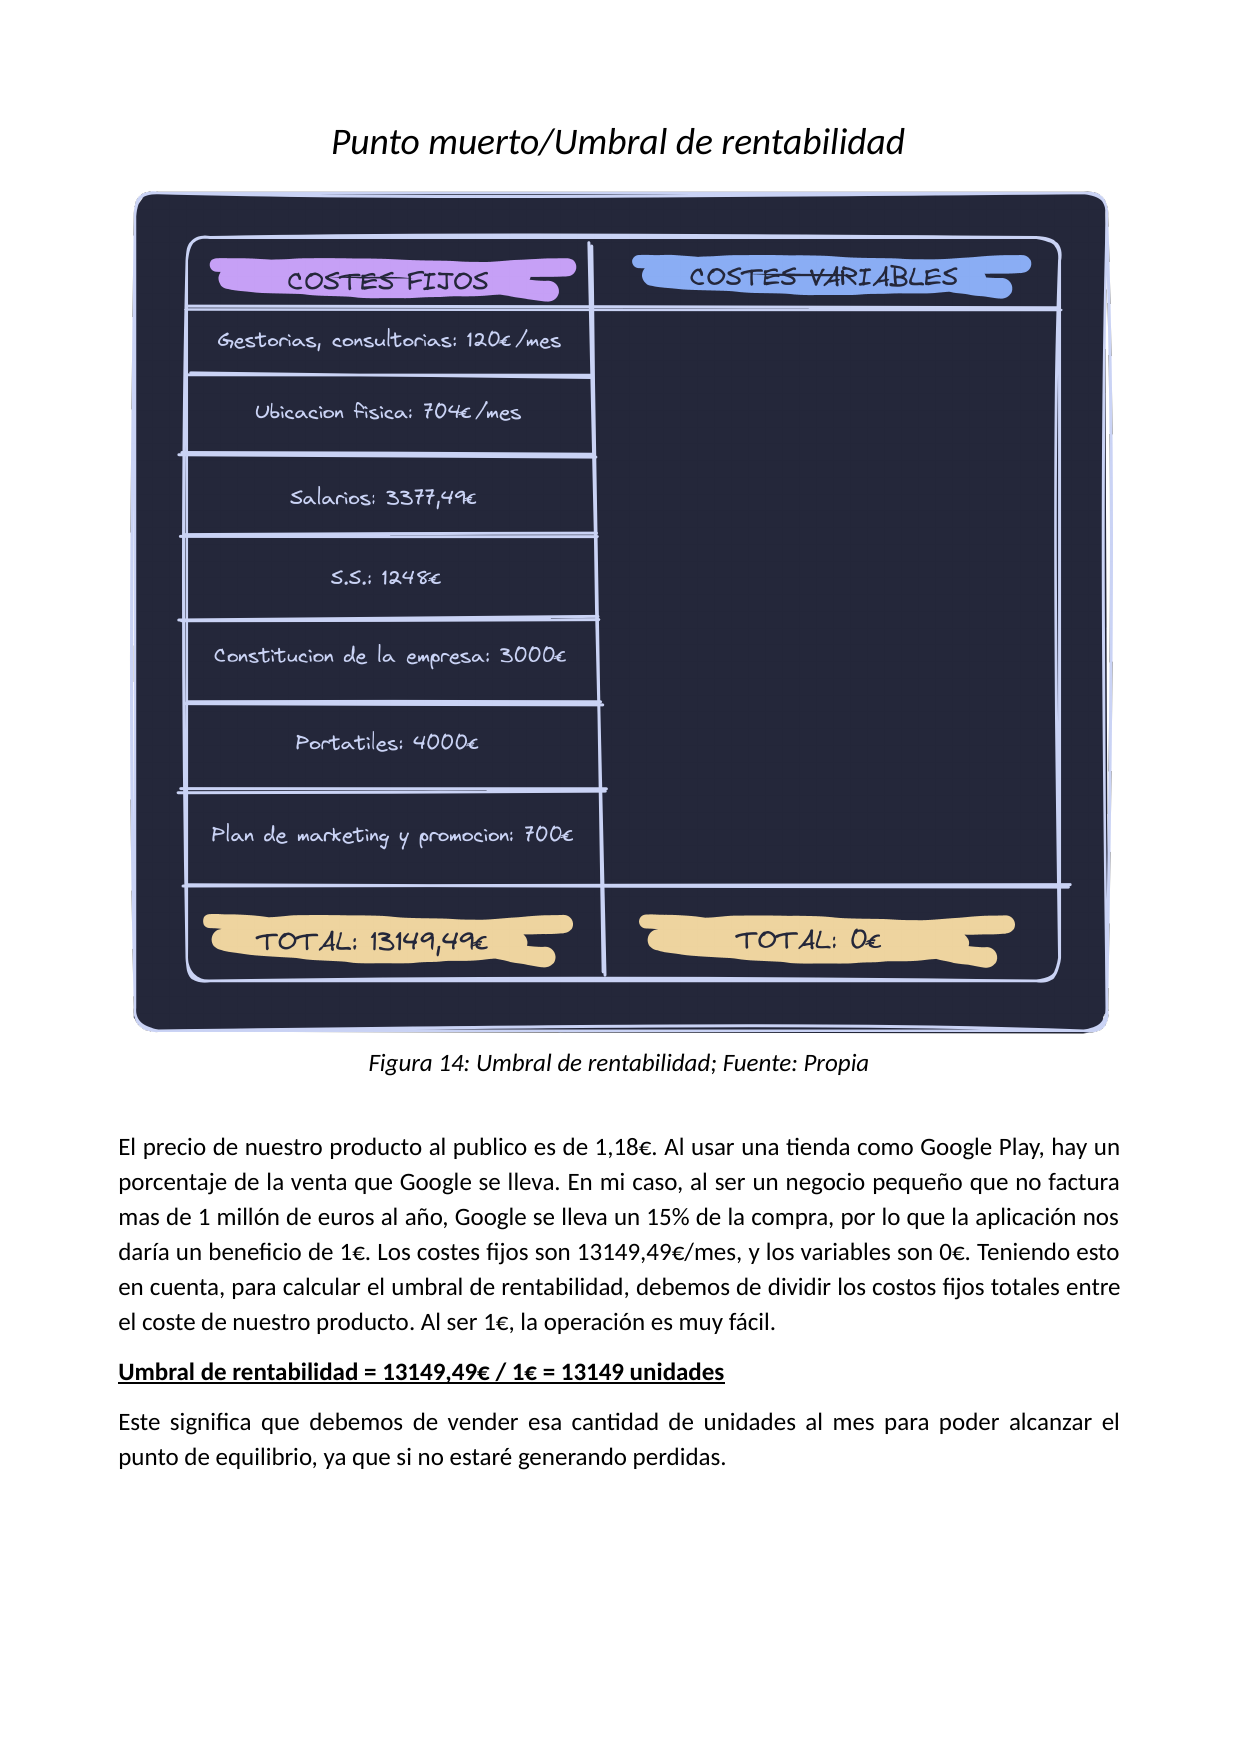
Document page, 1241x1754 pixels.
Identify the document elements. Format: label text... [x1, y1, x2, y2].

text Punto muerto/Umbral de rentabilidad [118, 118, 1122, 164]
text Figura 14: Umbral de rentabilidad; Fuente: Propia [118, 1047, 1122, 1077]
text Este significa que debemos de vender esa cantidad de unidades al mes para poder alcanzar el punto de equilibrio, ya que si no estaré generando perdidas. [118, 1406, 1122, 1471]
text El precio de nuestro producto al publico es de 1,18€. Al usar una tienda como Google Play, hay un porcentaje de la venta que Google se lleva. En mi caso, al ser un negocio pequeño que no factura mas de 1 millón de euros al año, Google se lleva un 15% de la compra, por lo que la aplicación nos daría un beneficio de 1€. Los costes fijos son 13149,49€/mes, y los variables son 0€. Teniendo esto en cuenta, para calcular el umbral de rentabilidad, debemos de dividir los costos fijos totales entre el coste de nuestro producto. Al ser 1€, la operación es muy fácil. [118, 1131, 1122, 1337]
text Umbral de rentabilidad = 13149,49€ / 1€ = 13149 unidades [118, 1356, 1122, 1387]
picture [118, 176, 1123, 1047]
